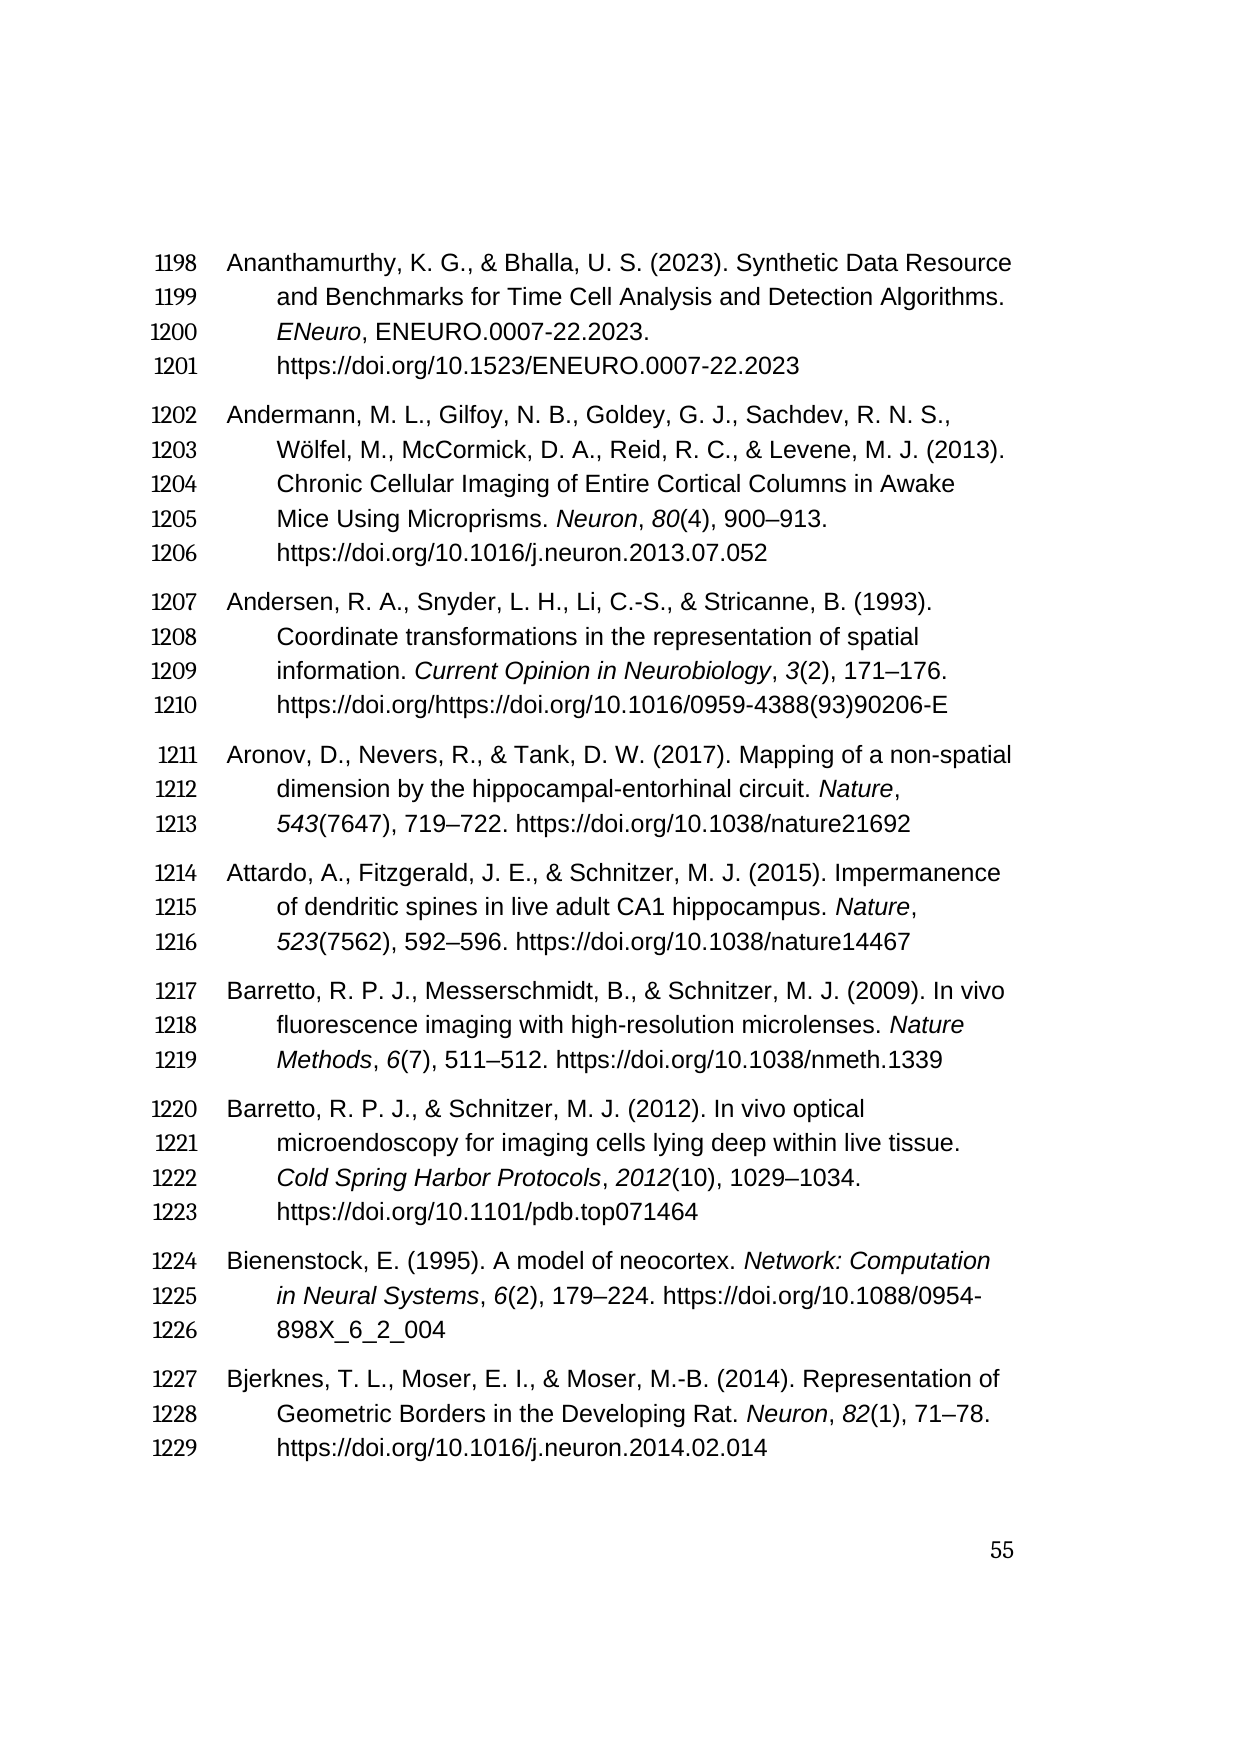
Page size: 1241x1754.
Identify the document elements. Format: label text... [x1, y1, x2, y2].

text Barretto, R. P. J., & Schnitzer, M. J. (2012). In vivo optical microendoscopy for imaging cells lying deep within live tissue. Cold Spring Harbor Protocols, 2012(10), 1029–1034. https://doi.org/10.1101/pdb.top071464 [226, 1094, 1014, 1226]
text Andermann, M. L., Gilfoy, N. B., Goldey, G. J., Sachdev, R. N. S., Wölfel, M., McCormick, D. A., Reid, R. C., & Levene, M. J. (2013). Chronic Cellular Imaging of Entire Cortical Columns in Awake Mice Using Microprisms. Neuron, 80(4), 900–913. https://doi.org/10.1016/j.neuron.2013.07.052 [226, 400, 1014, 567]
text Bienenstock, E. (1995). A model of neocortex. Network: Computation in Neural Systems, 6(2), 179–224. https://doi.org/10.1088/0954-898X_6_2_004 [226, 1246, 1014, 1344]
text Attardo, A., Fitzgerald, J. E., & Schnitzer, M. J. (2015). Impermanence of dendritic spines in live adult CA1 hippocampus. Nature, 523(7562), 592–596. https://doi.org/10.1038/nature14467 [226, 858, 1014, 955]
text Barretto, R. P. J., Messerschmidt, B., & Schnitzer, M. J. (2009). In vivo fluorescence imaging with high-resolution microlenses. Nature Methods, 6(7), 511–512. https://doi.org/10.1038/nmeth.1339 [226, 976, 1014, 1073]
text Andersen, R. A., Snyder, L. H., Li, C.-S., & Stricanne, B. (1993). Coordinate transformations in the representation of spatial information. Current Opinion in Neurobiology, 3(2), 171–176. https://doi.org/https://doi.org/10.1016/0959-4388(93)90206-E [226, 587, 1014, 719]
text Ananthamurthy, K. G., & Bhalla, U. S. (2023). Synthetic Data Resource and Benchmarks for Time Cell Analysis and Detection Algorithms. ENeuro, ENEURO.0007-22.2023. https://doi.org/10.1523/ENEURO.0007-22.2023 [226, 248, 1014, 380]
text Bjerknes, T. L., Moser, E. I., & Moser, M.-B. (2014). Representation of Geometric Borders in the Developing Rat. Neuron, 82(1), 71–78. https://doi.org/10.1016/j.neuron.2014.02.014 [226, 1364, 1014, 1462]
text Aronov, D., Nevers, R., & Tank, D. W. (2017). Mapping of a non-spatial dimension by the hippocampal-entorhinal circuit. Nature, 543(7647), 719–722. https://doi.org/10.1038/nature21692 [226, 739, 1014, 837]
